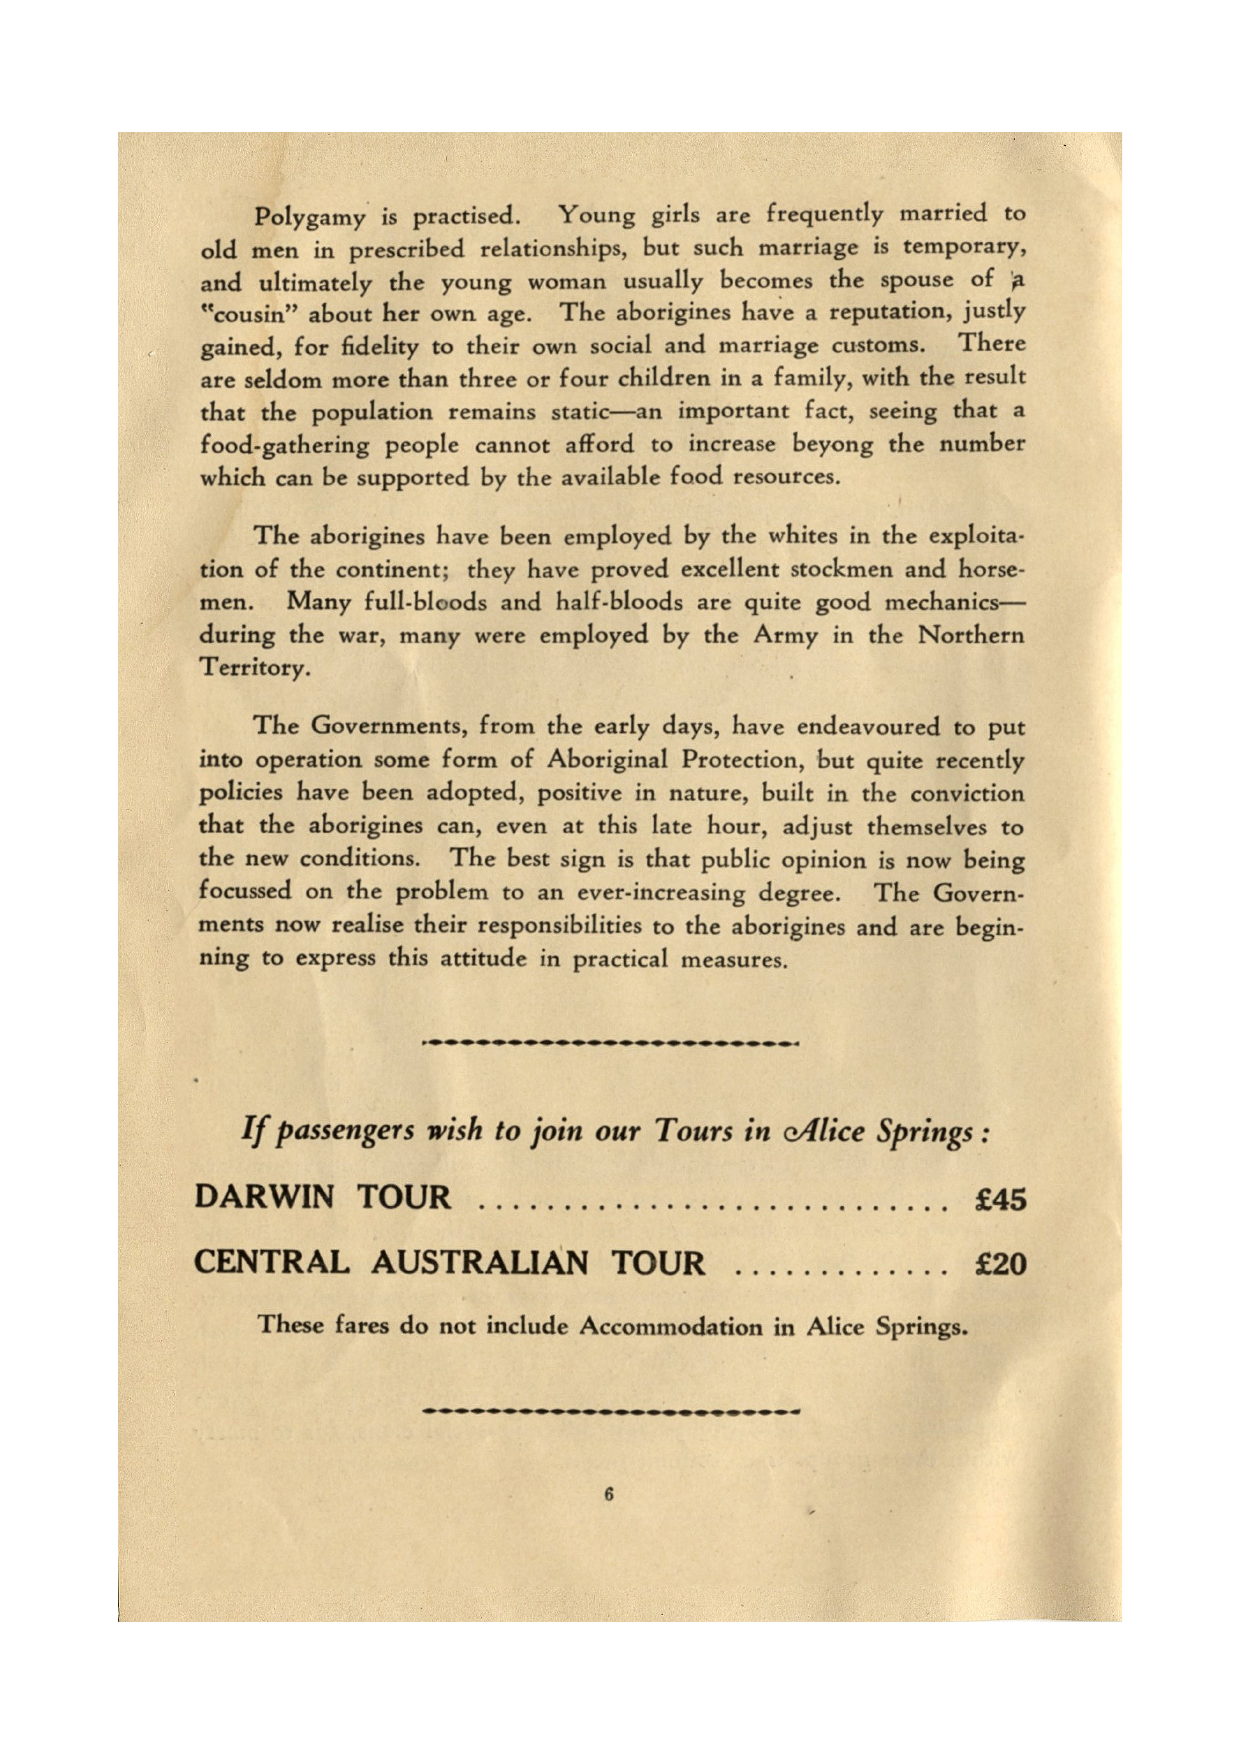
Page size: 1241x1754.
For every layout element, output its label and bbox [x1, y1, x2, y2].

picture [118, 132, 1123, 1622]
